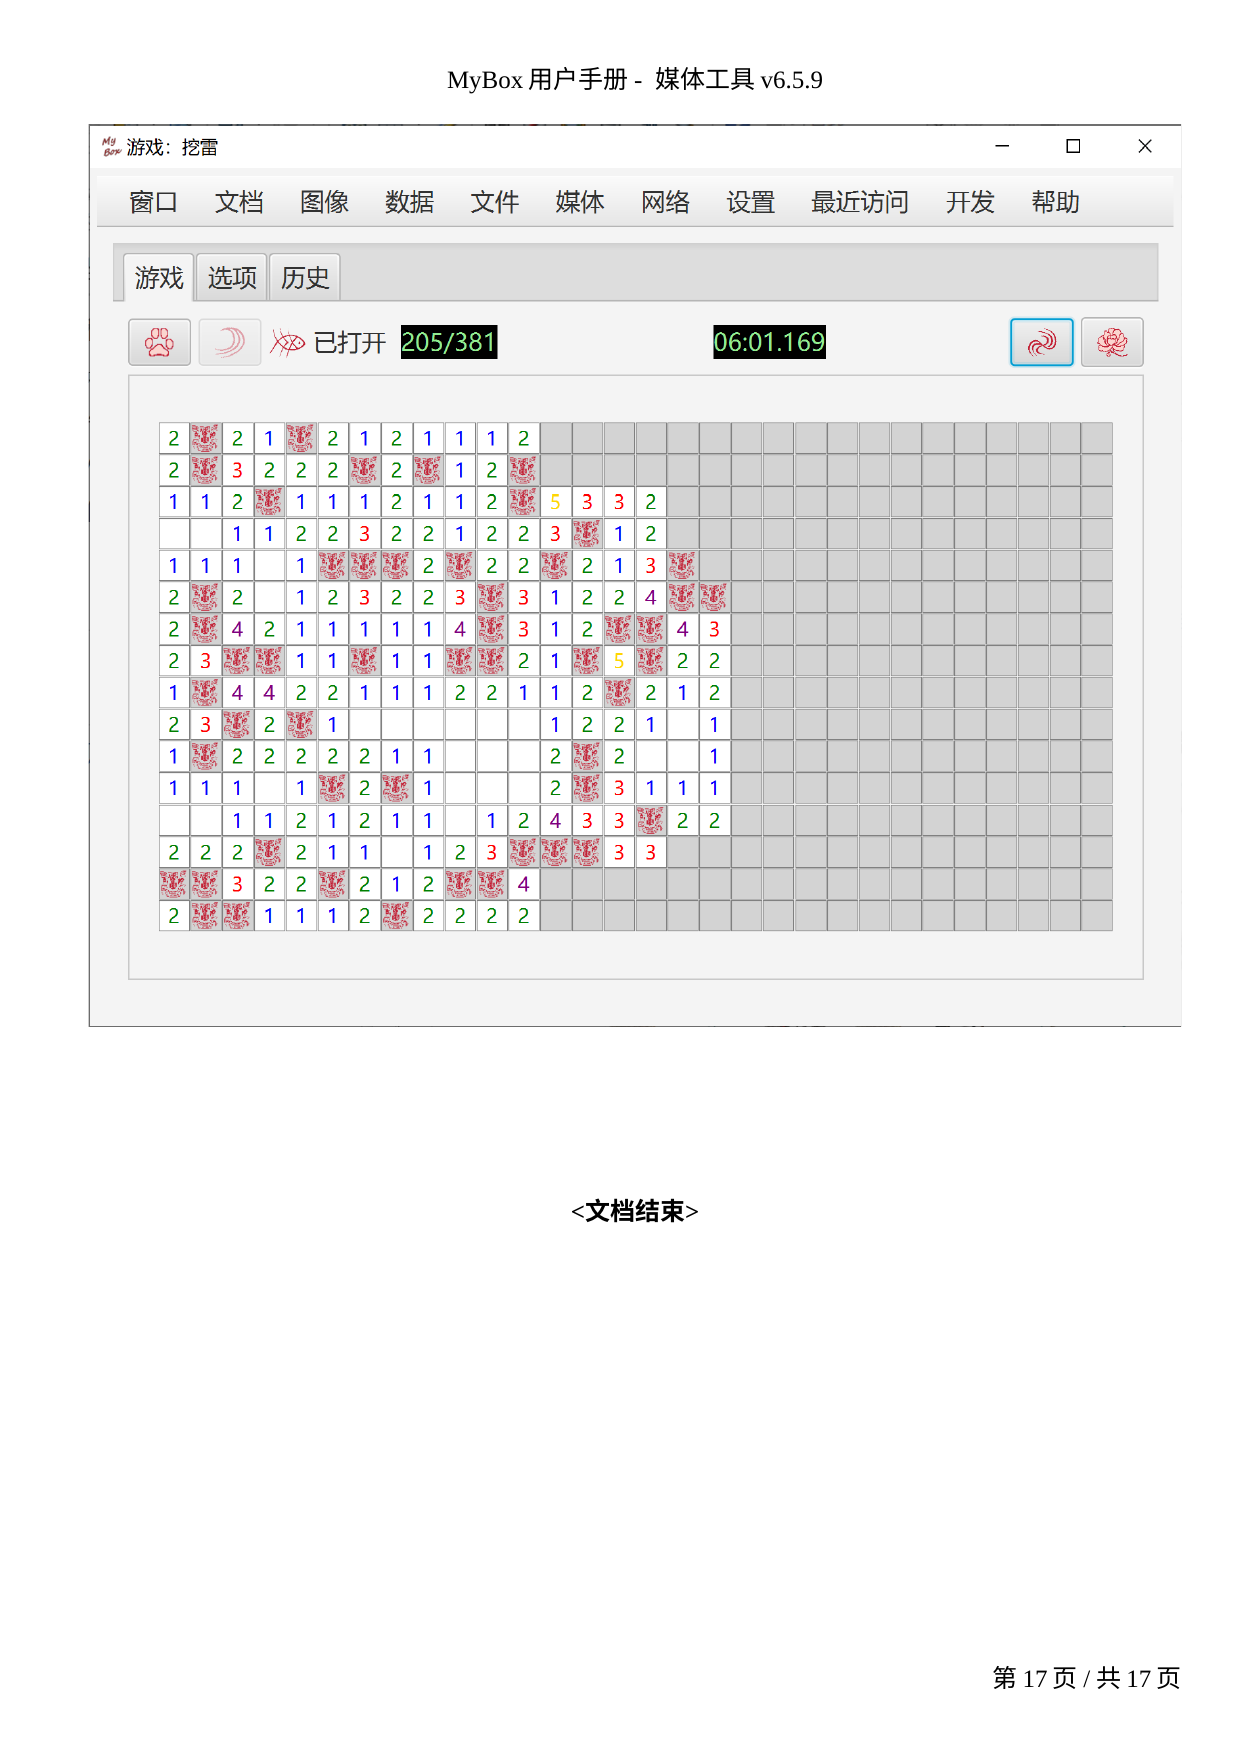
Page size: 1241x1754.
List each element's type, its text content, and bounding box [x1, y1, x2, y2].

text <文档结束> [88, 1192, 1181, 1228]
picture [88, 124, 1182, 1027]
